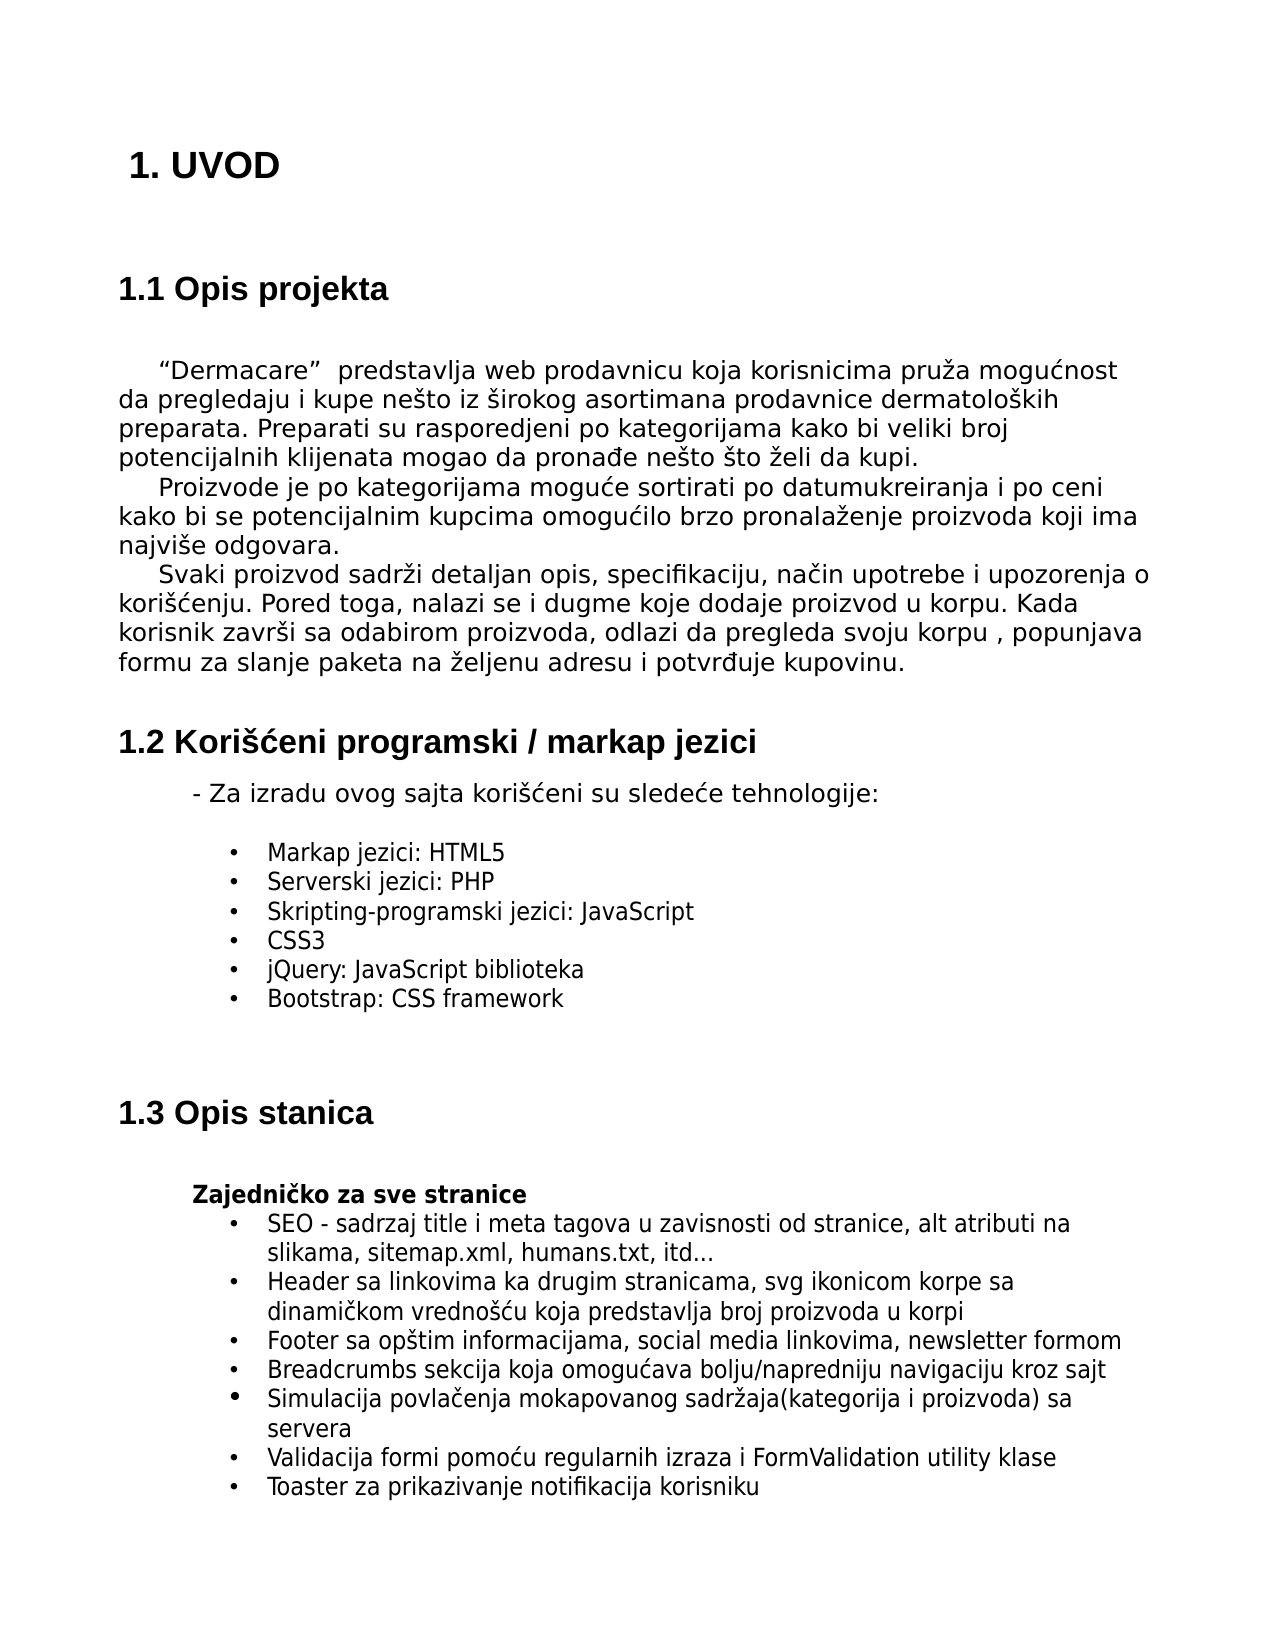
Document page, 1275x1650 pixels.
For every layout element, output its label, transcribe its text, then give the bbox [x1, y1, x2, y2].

text Zajedničko za sve stranice [118, 1180, 1157, 1209]
list Header sa linkovima ka drugim stranicama, svg ikonicom korpe sa dinamičkom vrednošću koja predstavlja broj proizvoda u korpi [229, 1268, 1157, 1326]
text - Za izradu ovog sajta korišćeni su sledeće tehnologije: [118, 773, 1157, 809]
subtitle 1.3 Opis stanica [118, 1093, 1157, 1131]
list Toaster za prikazivanje notifikacija korisniku [229, 1473, 1157, 1502]
list Footer sa opštim informacijama, social media linkovima, newsletter formom [229, 1326, 1157, 1355]
list SEO - sadrzaj title i meta tagova u zavisnosti od stranice, alt atributi na slikama, sitemap.xml, humans.txt, itd... [229, 1209, 1157, 1268]
list Skripting-programski jezici: JavaScript [229, 897, 1157, 926]
list Markap jezici: HTML5 [229, 838, 1157, 868]
list Simulacija povlačenja mokapovanog sadržaja(kategorija i proizvoda) sa servera [229, 1384, 1157, 1443]
subtitle 1.2 Korišćeni programski / markap jezici [118, 722, 1157, 760]
subtitle 1. UVOD [118, 143, 1157, 187]
list Serverski jezici: PHP [229, 868, 1157, 897]
text Svaki proizvod sadrži detaljan opis, specifikaciju, način upotrebe i upozorenja o korišćenju. Pored toga, nalazi se i dugme koje dodaje proizvod u korpu. Kada korisnik završi sa odabirom proizvoda, odlazi da pregleda svoju korpu , popunjava formu za slanje paketa na željenu adresu i potvrđuje kupovinu. [118, 560, 1157, 677]
list Bootstrap: CSS framework [229, 984, 1157, 1013]
list Validacija formi pomoću regularnih izraza i FormValidation utility klase [229, 1443, 1157, 1473]
list Breadcrumbs sekcija koja omogućava bolju/napredniju navigaciju kroz sajt [229, 1355, 1157, 1384]
list jQuery: JavaScript biblioteka [229, 955, 1157, 984]
text Proizvode je po kategorijama moguće sortirati po datumukreiranja i po ceni kako bi se potencijalnim kupcima omogućilo brzo pronalaženje proizvoda koji ima najviše odgovara. [118, 473, 1157, 560]
list CSS3 [229, 926, 1157, 955]
text “Dermacare” predstavlja web prodavnicu koja korisnicima pruža mogućnost da pregledaju i kupe nešto iz širokog asortimana prodavnice dermatoloških preparata. Preparati su rasporedjeni po kategorijama kako bi veliki broj potencijalnih klijenata mogao da pronađe nešto što želi da kupi. [118, 356, 1157, 473]
subtitle 1.1 Opis projekta [118, 269, 1157, 307]
